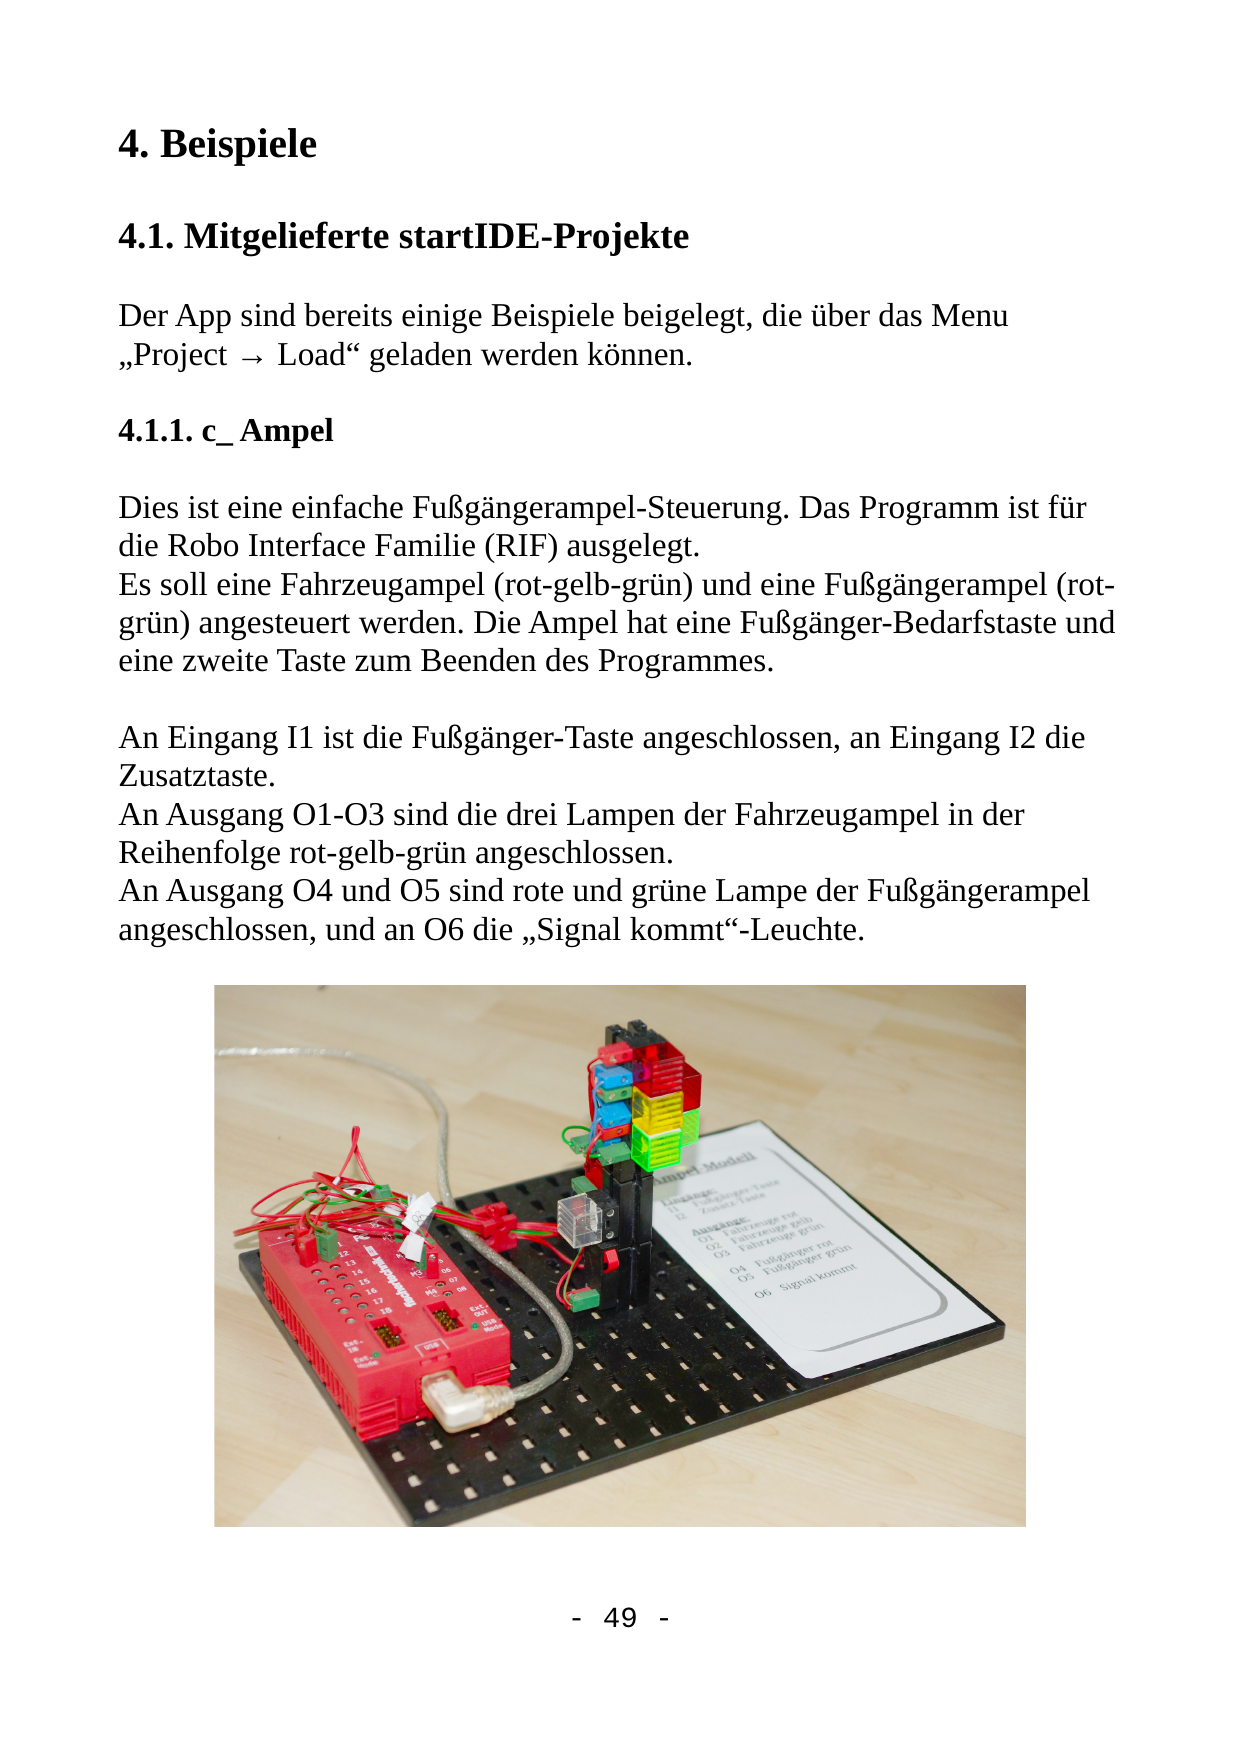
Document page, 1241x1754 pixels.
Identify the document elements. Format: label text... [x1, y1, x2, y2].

text 4.1.1. c_ Ampel [118, 410, 1122, 449]
text An Ausgang O1-O3 sind die drei Lampen der Fahrzeugampel in der Reihenfolge rot-gelb-grün angeschlossen. [118, 794, 1122, 870]
text An Ausgang O4 und O5 sind rote und grüne Lampe der Fußgängerampel angeschlossen, und an O6 die „Signal kommt“-Leuchte. [118, 870, 1122, 947]
text Es soll eine Fahrzeugampel (rot-gelb-grün) und eine Fußgängerampel (rot-grün) angesteuert werden. Die Ampel hat eine Fußgänger-Bedarfstaste und eine zweite Taste zum Beenden des Programmes. [118, 564, 1122, 679]
text Dies ist eine einfache Fußgängerampel-Steuerung. Das Programm ist für die Robo Interface Familie (RIF) ausgelegt. [118, 487, 1122, 564]
text 4. Beispiele [118, 118, 1122, 166]
text 4.1. Mitgelieferte startIDE-Projekte [118, 214, 1122, 257]
text An Eingang I1 ist die Fußgänger-Taste angeschlossen, an Eingang I2 die Zusatztaste. [118, 717, 1122, 794]
text Der App sind bereits einige Beispiele beigelegt, die über das Menu „Project → Load“ geladen werden können. [118, 295, 1122, 372]
picture [214, 985, 1026, 1527]
